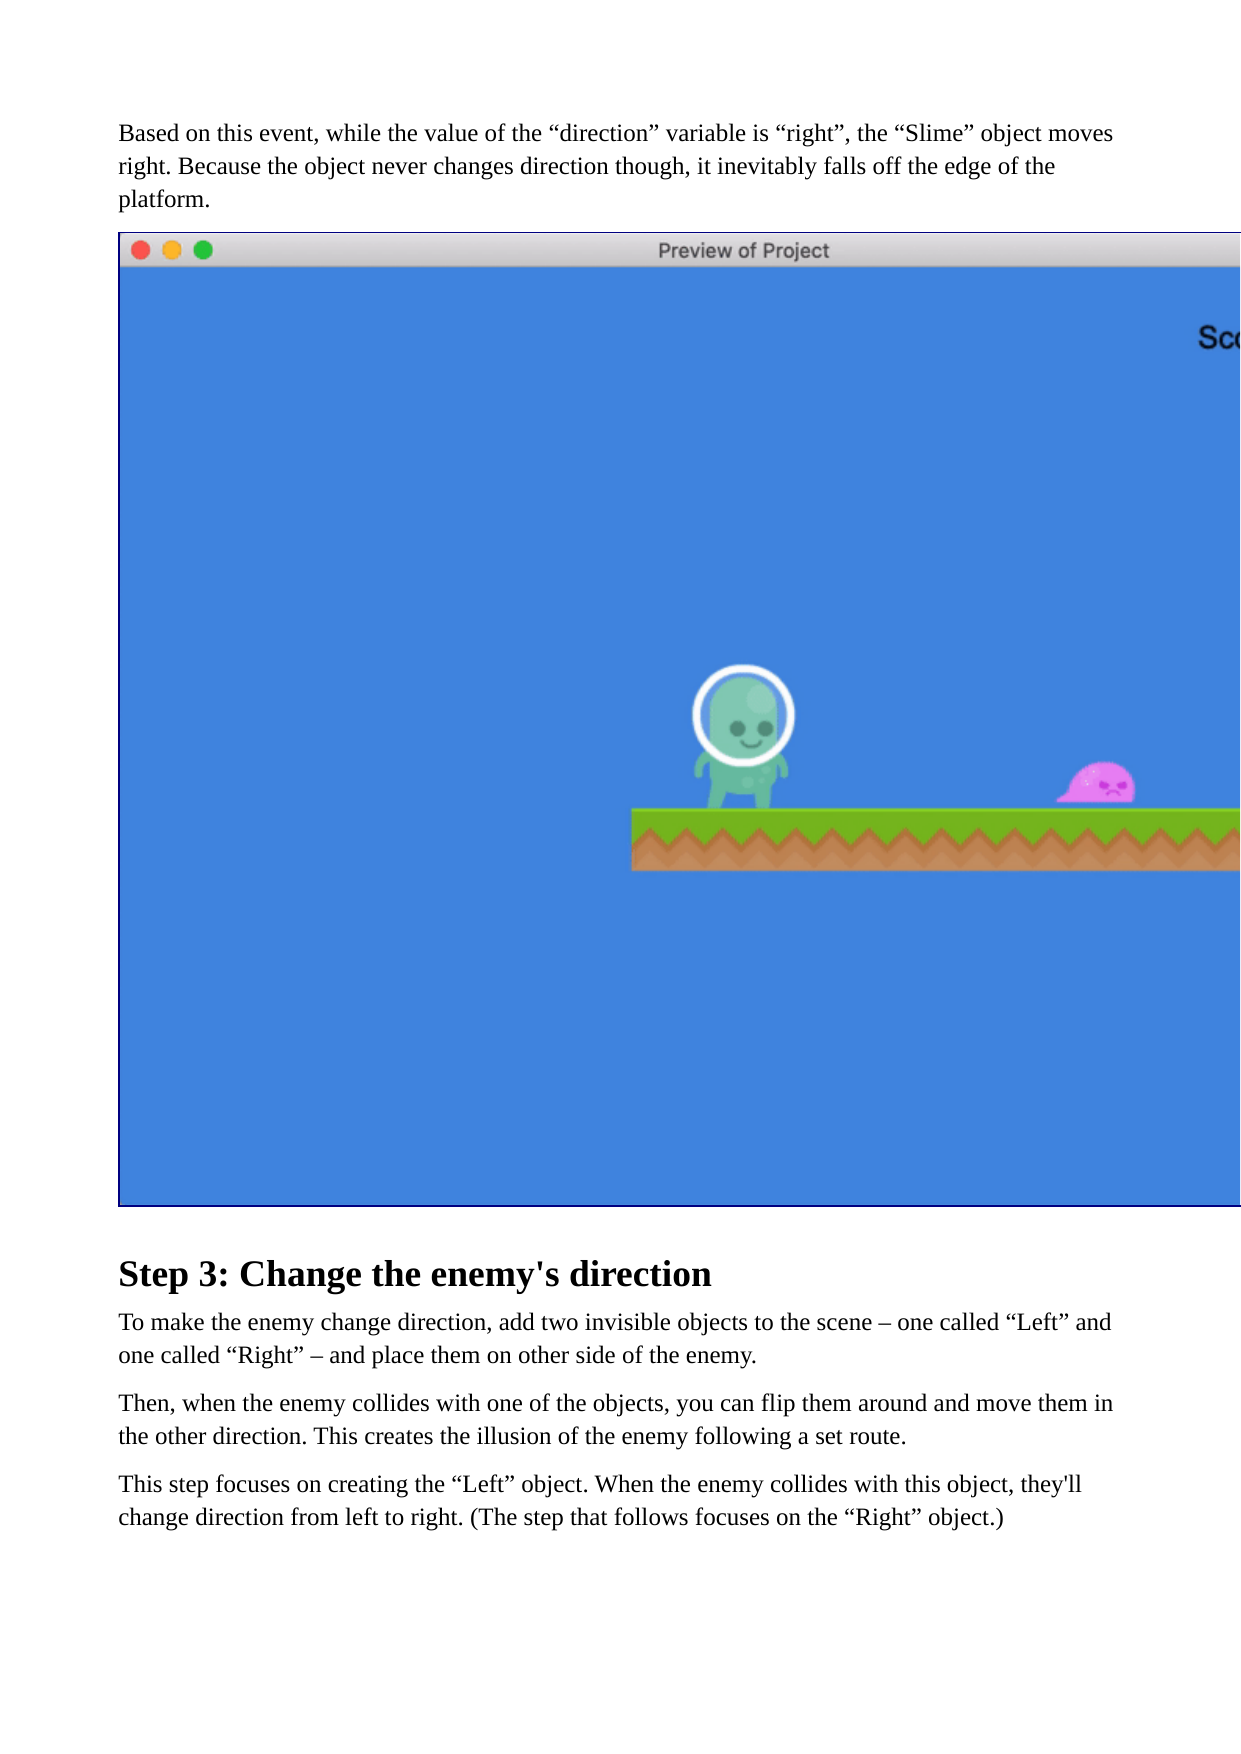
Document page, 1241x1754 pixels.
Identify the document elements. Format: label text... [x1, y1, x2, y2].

picture [120, 233, 1241, 1205]
text Based on this event, while the value of the “direction” variable is “right”, the “Slime” object moves right. Because the object never changes direction though, it inevitably falls off the edge of the platform. [118, 118, 1122, 213]
text Then, when the enemy collides with one of the objects, you can flip them around and move them in the other direction. This creates the illusion of the enemy following a set route. [118, 1388, 1122, 1450]
text This step focuses on creating the “Left” object. When the enemy collides with this object, they'll change direction from left to right. (The step that follows focuses on the “Right” object.) [118, 1469, 1122, 1531]
subtitle Step 3: Change the enemy's direction [118, 1252, 1122, 1295]
text To make the enemy change direction, add two invisible objects to the scene – one called “Left” and one called “Right” – and place them on other side of the enemy. [118, 1307, 1122, 1369]
